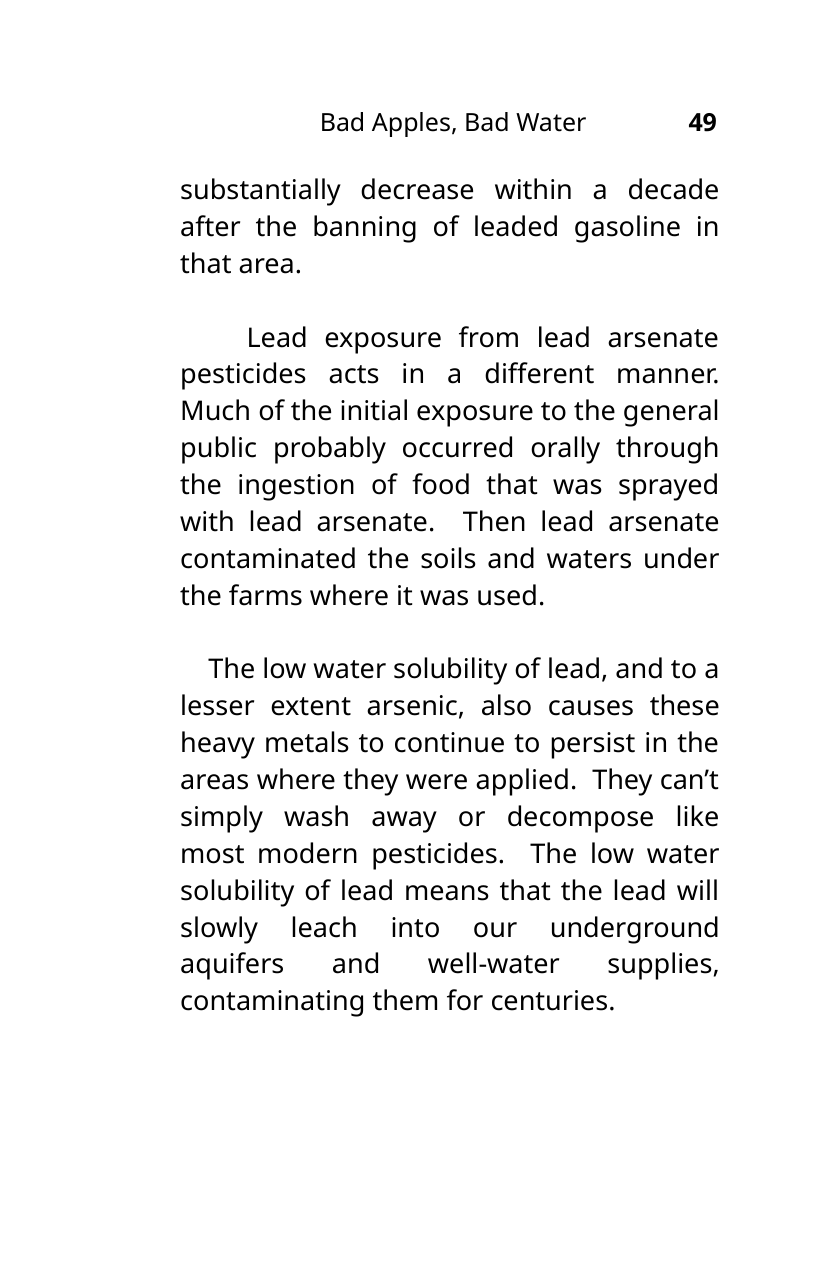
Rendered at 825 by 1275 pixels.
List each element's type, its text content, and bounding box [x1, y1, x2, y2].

text Lead exposure from lead arsenate pesticides acts in a different manner. Much of the initial exposure to the general public probably occurred orally through the ingestion of food that was sprayed with lead arsenate. Then lead arsenate contaminated the soils and waters under the farms where it was used. [180, 318, 720, 613]
text The low water solubility of lead, and to a lesser extent arsenic, also causes these heavy metals to continue to persist in the areas where they were applied. They can’t simply wash away or decompose like most modern pesticides. The low water solubility of lead means that the lead will slowly leach into our underground aquifers and well-water supplies, contaminating them for centuries. [180, 650, 720, 1019]
text substantially decrease within a decade after the banning of leaded gasoline in that area. [180, 171, 720, 281]
